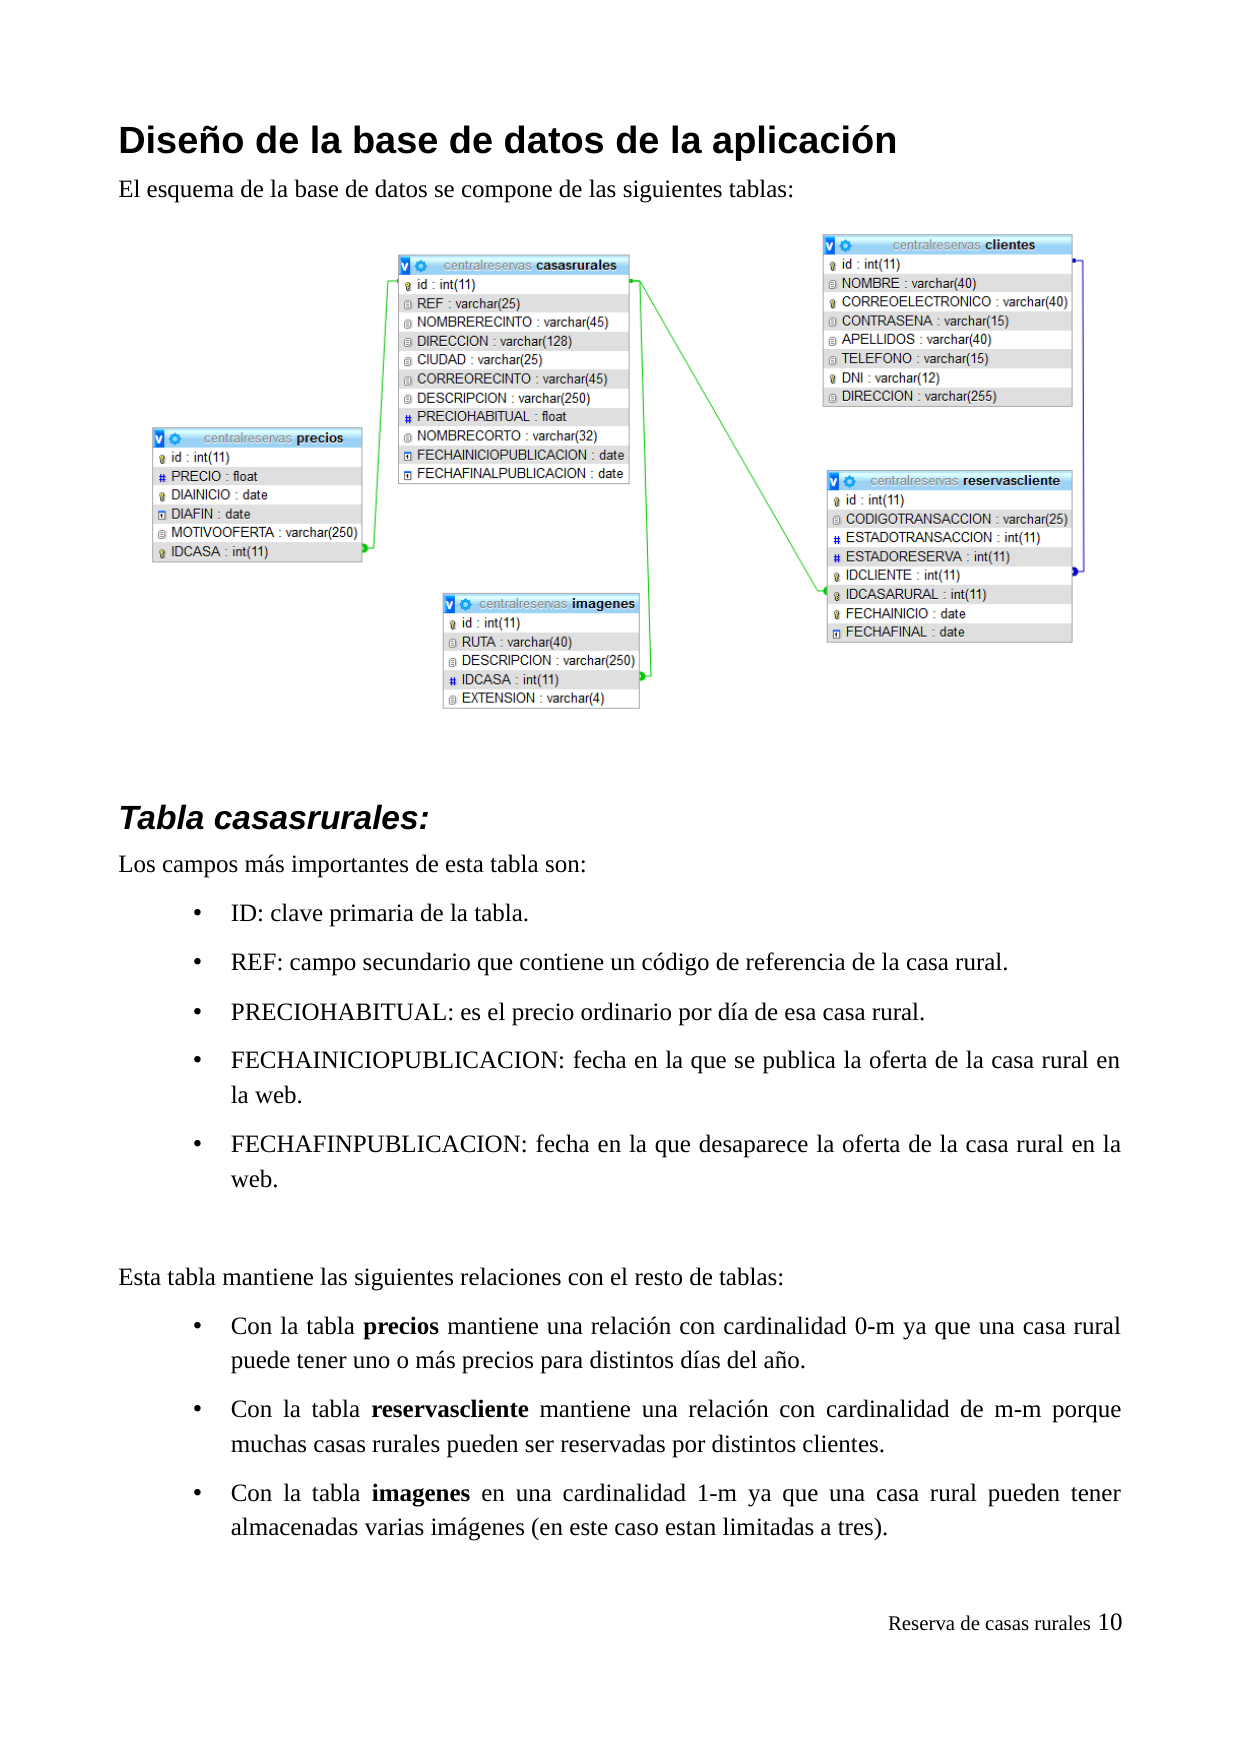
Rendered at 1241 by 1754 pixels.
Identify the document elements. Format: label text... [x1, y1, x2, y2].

text El esquema de la base de datos se compone de las siguientes tablas: [118, 174, 1122, 203]
subtitle Diseño de la base de datos de la aplicación [118, 118, 1122, 162]
list Con la tabla imagenes en una cardinalidad 1-m ya que una casa rural pueden tener almacenadas varias imágenes (en este caso estan limitadas a tres). [193, 1478, 1122, 1541]
list REF: campo secundario que contiene un código de referencia de la casa rural. [193, 947, 1122, 976]
list ID: clave primaria de la tabla. [193, 898, 1122, 927]
list Con la tabla precios mantiene una relación con cardinalidad 0-m ya que una casa rural puede tener uno o más precios para distintos días del año. [193, 1311, 1122, 1374]
list FECHAINICIOPUBLICACION: fecha en la que se publica la oferta de la casa rural en la web. [193, 1046, 1122, 1109]
list FECHAFINPUBLICACION: fecha en la que desaparece la oferta de la casa rural en la web. [193, 1129, 1122, 1192]
subtitle Tabla casasrurales: [118, 798, 1122, 837]
text Esta tabla mantiene las siguientes relaciones con el resto de tablas: [118, 1262, 1122, 1291]
text Los campos más importantes de esta tabla son: [118, 849, 1122, 878]
list PRECIOHABITUAL: es el precio ordinario por día de esa casa rural. [193, 997, 1122, 1025]
list Con la tabla reservascliente mantiene una relación con cardinalidad de m-m porque muchas casas rurales pueden ser reservadas por distintos clientes. [193, 1394, 1122, 1458]
picture [143, 223, 1098, 723]
